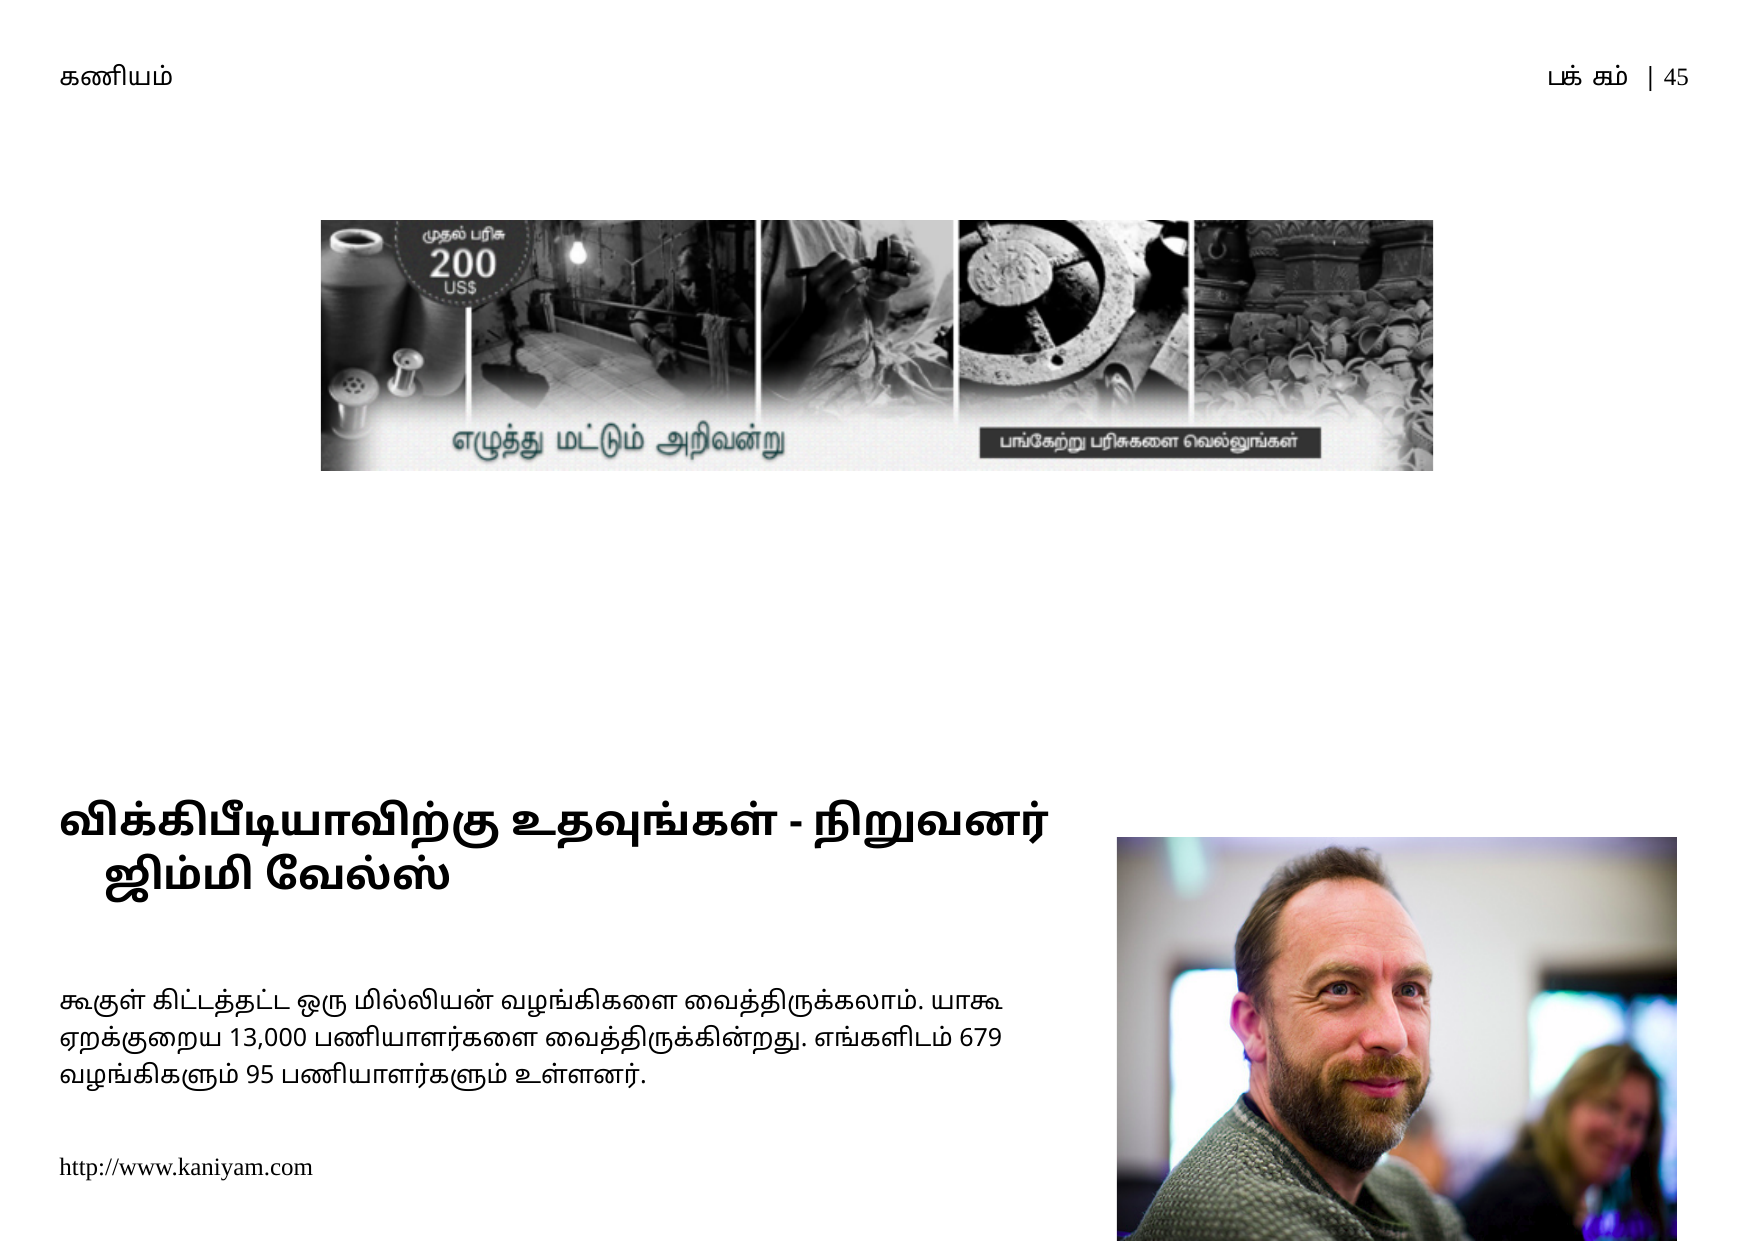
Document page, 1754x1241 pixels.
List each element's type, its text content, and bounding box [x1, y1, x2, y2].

subtitle விக்கிபீடியாவிற்கு உதவுங்கள் - நிறுவனர் ஜிம்மி வேல்ஸ் [59, 791, 1695, 907]
picture [320, 220, 1434, 471]
picture [1116, 837, 1677, 1241]
text கூகுள் கிட்டத்தட்ட ஒரு மில்லியன் வழங்கிகளை வைத்திருக்கலாம். யாகூ ஏறக்குறைய 13,000 பணியாளர்களை வைத்திருக்கின்றது. எங்களிடம் 679 வழங்கிகளும் 95 பணியாளர்களும் உள்ளனர். [59, 983, 1116, 1094]
